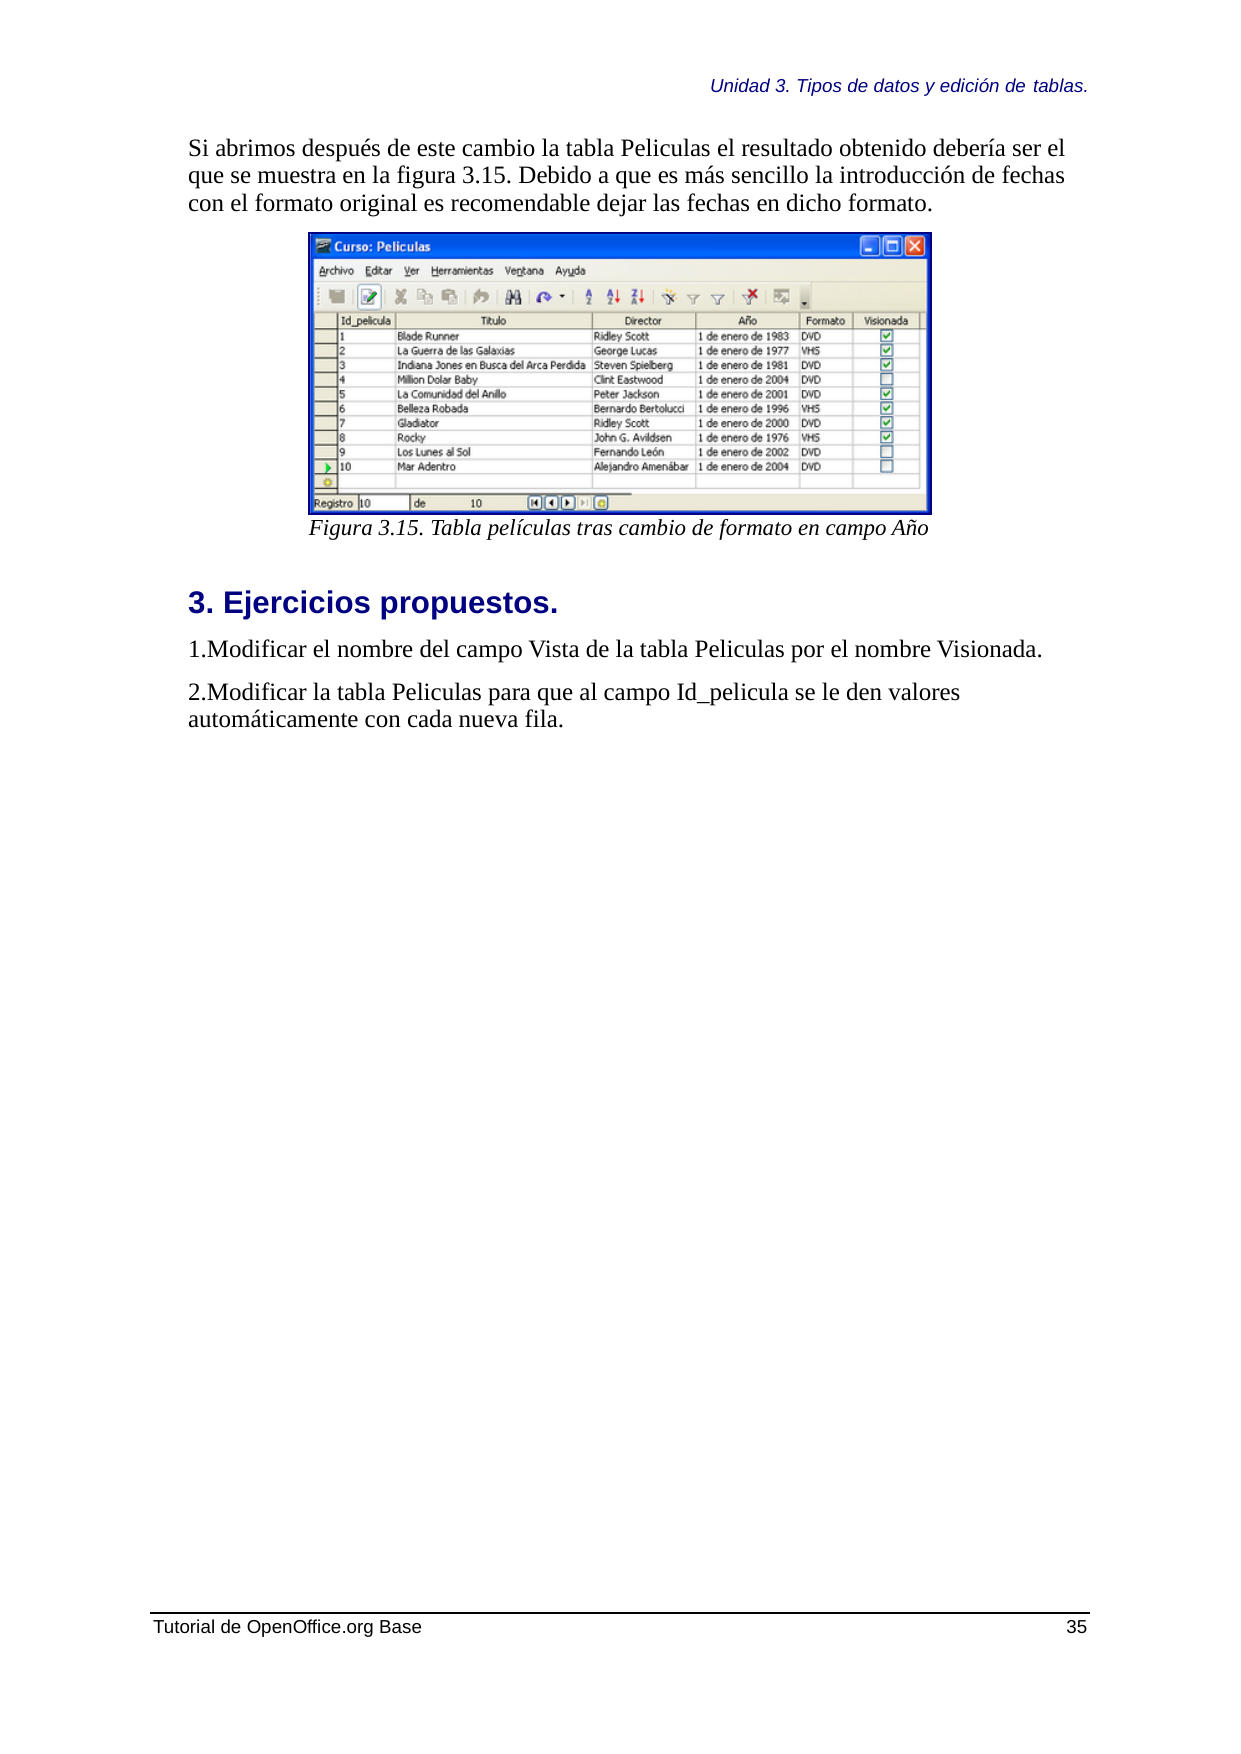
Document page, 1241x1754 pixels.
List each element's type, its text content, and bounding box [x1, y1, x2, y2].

picture [310, 234, 930, 513]
subtitle Ejercicios propuestos. [188, 586, 1090, 621]
text 2.Modificar la tabla Peliculas para que al campo Id_pelicula se le den valores automáticamente con cada nueva fila. [188, 678, 1090, 733]
text 1.Modificar el nombre del campo Vista de la tabla Peliculas por el nombre Visionada. [188, 635, 1090, 663]
text Figura 3.15. Tabla películas tras cambio de formato en campo Año [150, 232, 1090, 541]
text Si abrimos después de este cambio la tabla Peliculas el resultado obtenido debería ser el que se muestra en la figura 3.15. Debido a que es más sencillo la introducción de fechas con el formato original es recomendable dejar las fechas en dicho formato. [188, 134, 1090, 217]
